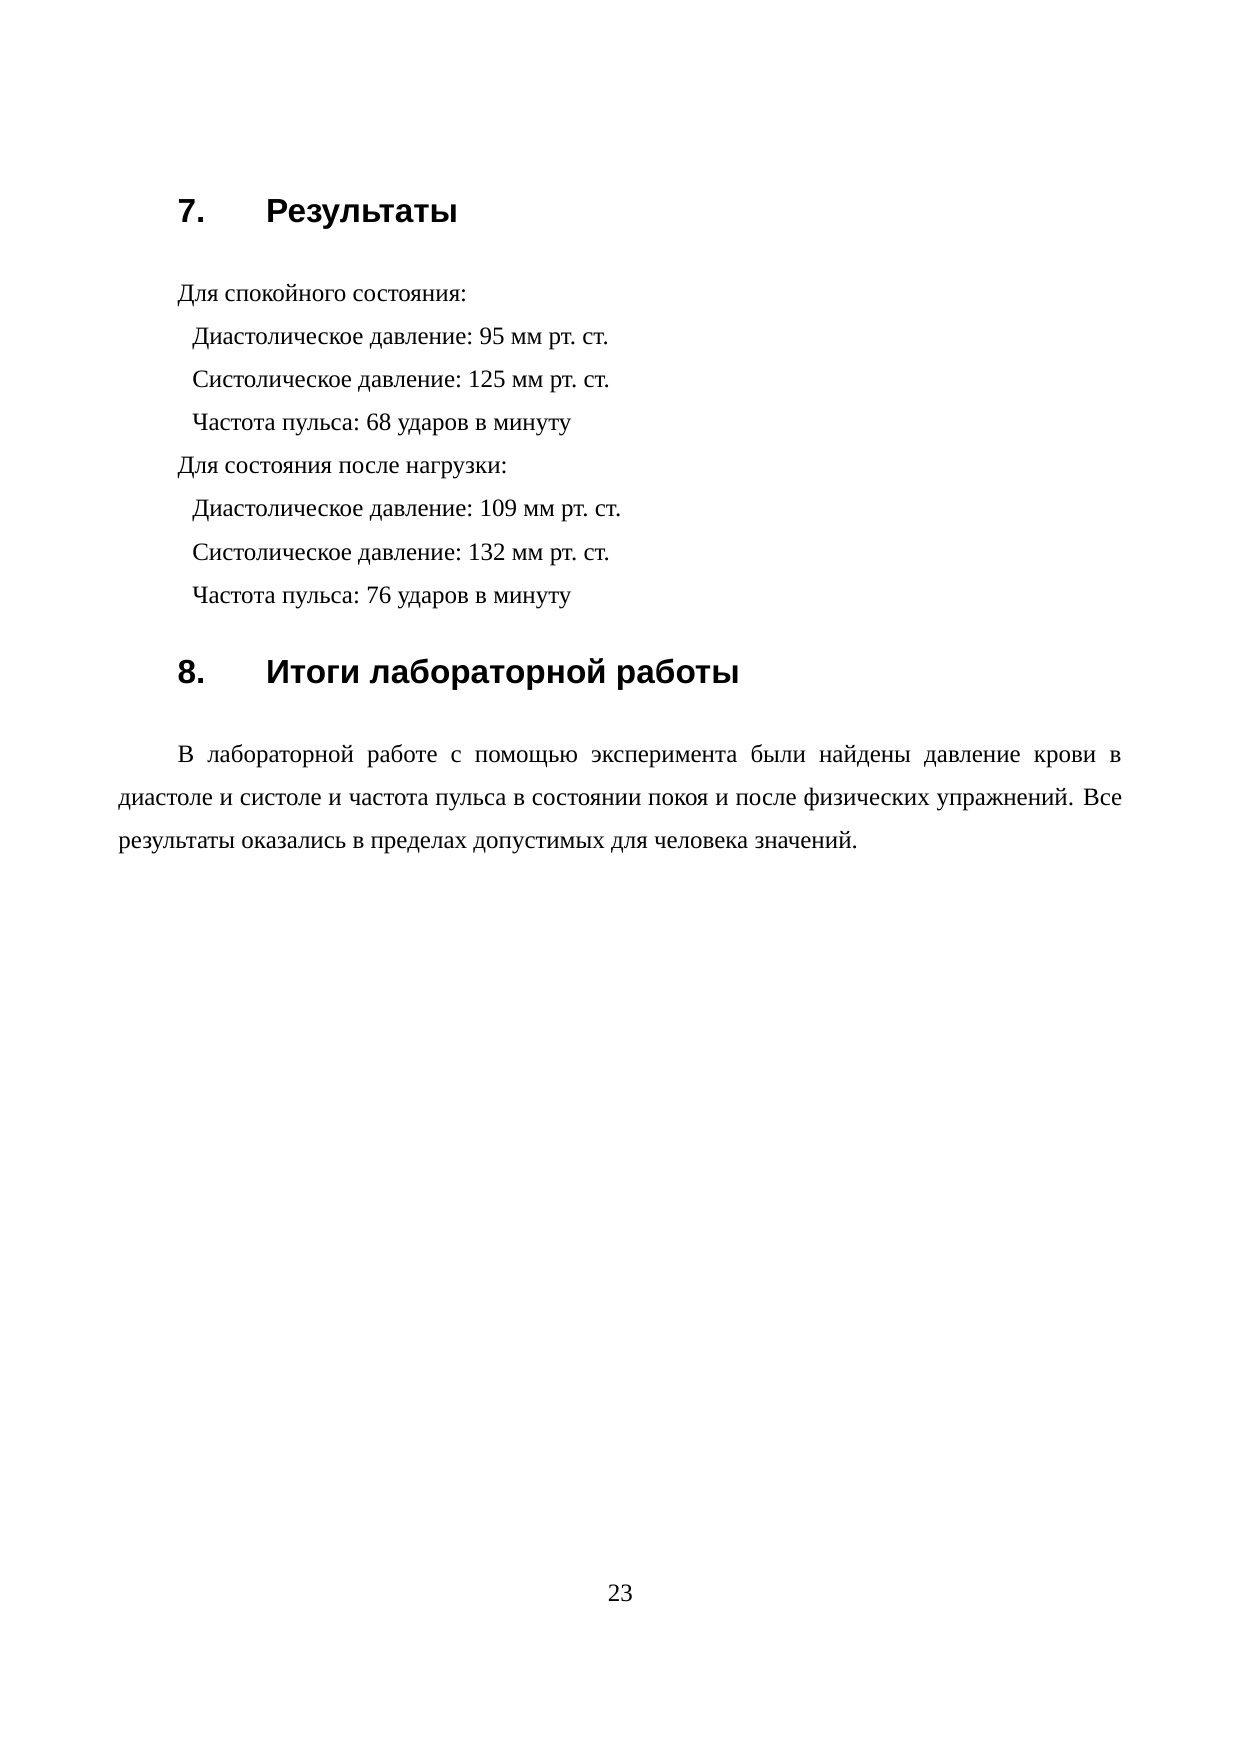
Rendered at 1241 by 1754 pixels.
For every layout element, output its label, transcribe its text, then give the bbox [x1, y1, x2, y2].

text В лабораторной работе с помощью эксперимента были найдены давление крови в диастоле и систоле и частота пульса в состоянии покоя и после физических упражнений. Все результаты оказались в пределах допустимых для человека значений. [118, 739, 1122, 854]
text Для состояния после нагрузки: [118, 450, 1122, 479]
text Для спокойного состояния: [118, 278, 1122, 307]
text Диастолическое давление: 95 мм рт. ст. [118, 321, 1122, 350]
subtitle Результаты [118, 191, 1122, 229]
subtitle Итоги лабораторной работы [118, 652, 1122, 691]
text Частота пульса: 76 ударов в минуту [118, 580, 1122, 608]
text Частота пульса: 68 ударов в минуту [118, 407, 1122, 436]
text Систолическое давление: 125 мм рт. ст. [118, 364, 1122, 393]
text Диастолическое давление: 109 мм рт. ст. [118, 493, 1122, 522]
text Систолическое давление: 132 мм рт. ст. [118, 537, 1122, 565]
